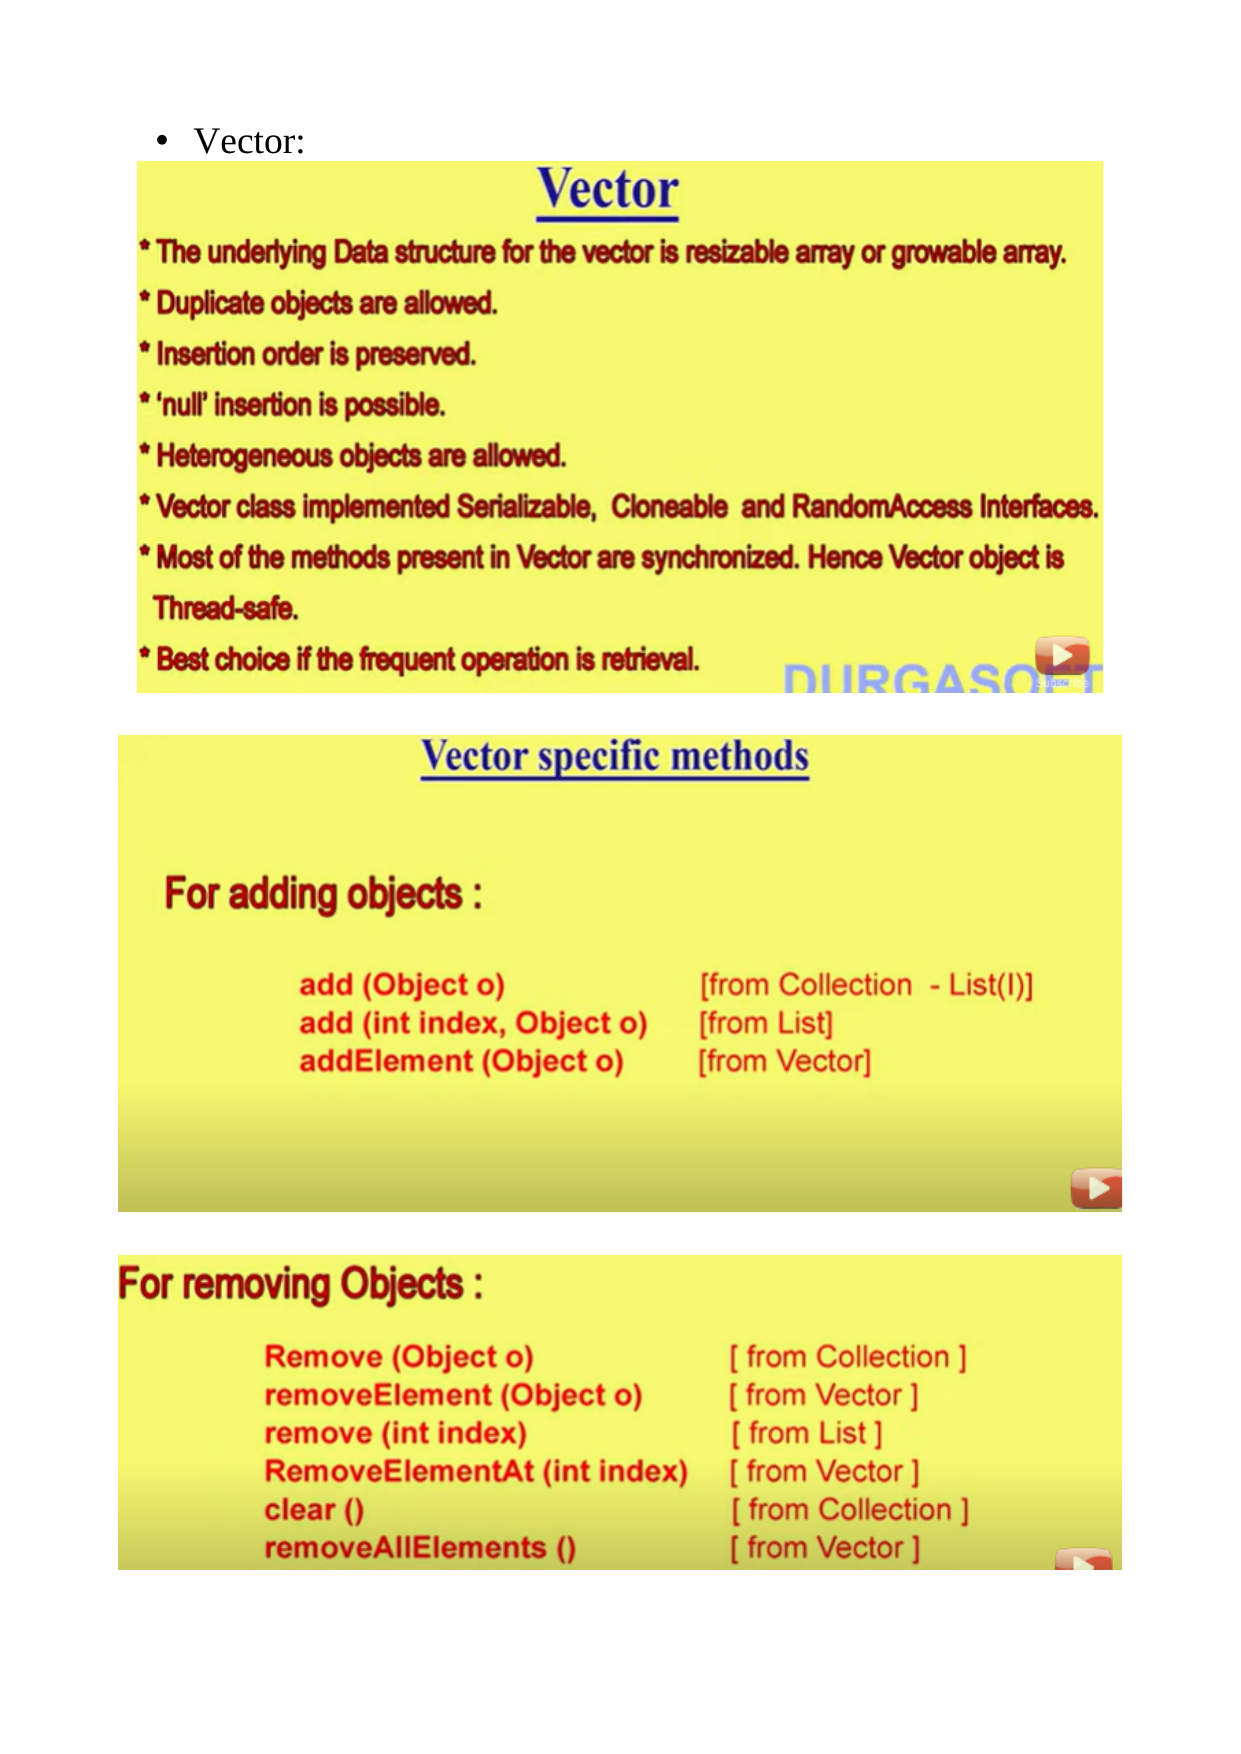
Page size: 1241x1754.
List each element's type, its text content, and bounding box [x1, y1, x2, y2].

list Vector: [156, 118, 1122, 161]
picture [118, 735, 1123, 1212]
picture [118, 1255, 1123, 1570]
picture [136, 161, 1104, 693]
